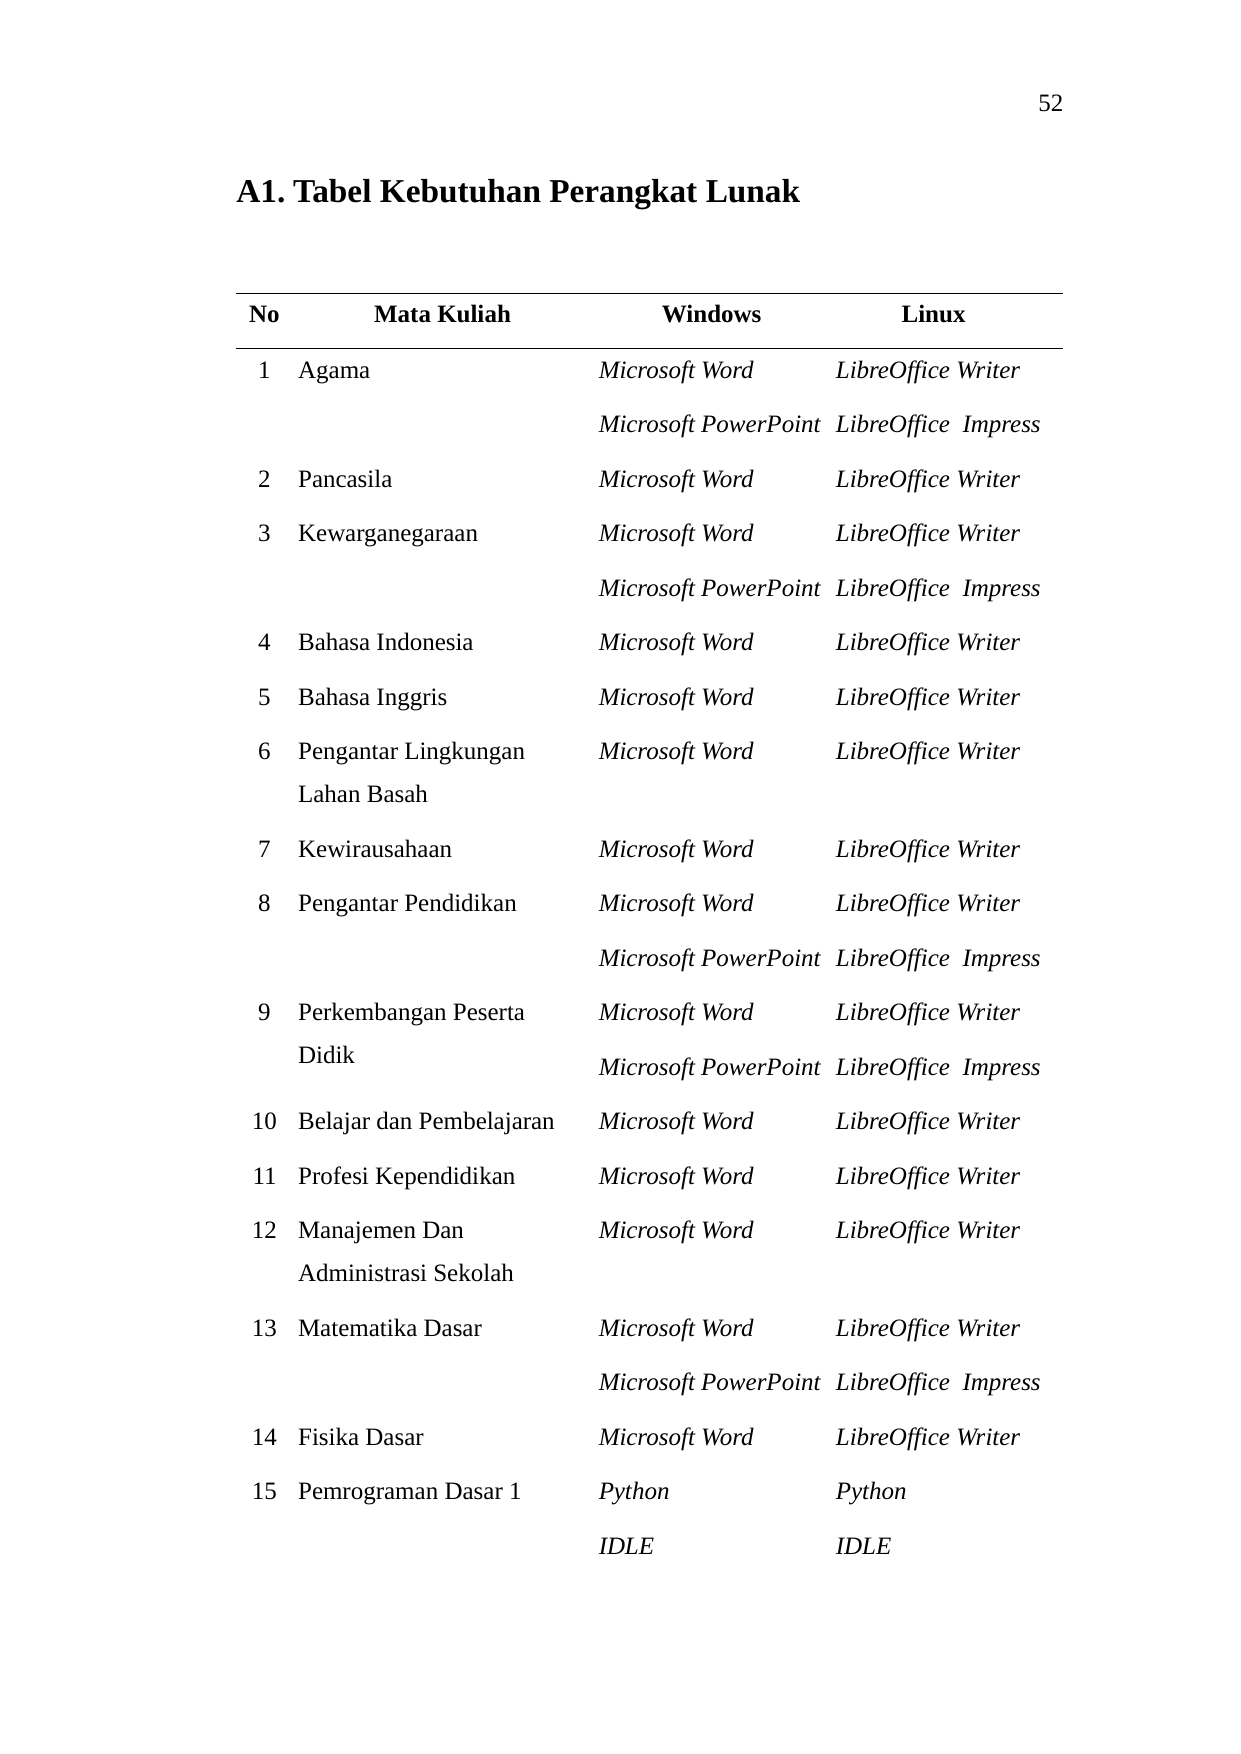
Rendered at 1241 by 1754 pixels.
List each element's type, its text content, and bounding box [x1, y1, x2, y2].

table_cell 8 [236, 883, 292, 992]
table_cell Pengantar Pendidikan [292, 883, 593, 992]
table_cell Python [830, 1471, 1063, 1525]
table_cell Microsoft PowerPoint [593, 1046, 830, 1101]
table_cell Microsoft Word [593, 513, 830, 567]
table_cell Matematika Dasar [292, 1307, 593, 1416]
table_cell Microsoft Word [593, 1155, 830, 1210]
table_cell 7 [236, 828, 292, 883]
table_cell Perkembangan Peserta Didik [292, 992, 593, 1101]
table_cell LibreOffice Impress [830, 1046, 1063, 1101]
table_cell Profesi Kependidikan [292, 1155, 593, 1210]
table_cell LibreOffice Writer [830, 349, 1063, 404]
table_cell LibreOffice Writer [830, 458, 1063, 513]
table_cell 14 [236, 1416, 292, 1471]
table_cell LibreOffice Writer [830, 883, 1063, 937]
table_cell Microsoft Word [593, 1416, 830, 1471]
table_cell LibreOffice Writer [830, 1210, 1063, 1307]
table_cell Pengantar Lingkungan Lahan Basah [292, 731, 593, 828]
table_cell LibreOffice Writer [830, 731, 1063, 828]
table_cell LibreOffice Impress [830, 567, 1063, 622]
table_cell IDLE [593, 1525, 830, 1565]
table_cell 4 [236, 622, 292, 676]
table_cell 5 [236, 676, 292, 731]
table_cell LibreOffice Writer [830, 1155, 1063, 1210]
table_cell LibreOffice Impress [830, 937, 1063, 992]
table_cell LibreOffice Writer [830, 1101, 1063, 1155]
table_cell Microsoft PowerPoint [593, 404, 830, 458]
table_cell 9 [236, 992, 292, 1101]
table_cell 2 [236, 458, 292, 513]
table_cell IDLE [830, 1525, 1063, 1565]
table_cell Kewarganegaraan [292, 513, 593, 622]
table_cell LibreOffice Writer [830, 992, 1063, 1046]
table_cell Microsoft Word [593, 458, 830, 513]
table_cell Microsoft Word [593, 883, 830, 937]
table_cell 1 [236, 349, 292, 458]
table_cell LibreOffice Writer [830, 828, 1063, 883]
table_cell 10 [236, 1101, 292, 1155]
table_cell Microsoft Word [593, 1307, 830, 1362]
table_header No [236, 294, 292, 348]
table_cell Microsoft Word [593, 349, 830, 404]
table_cell Microsoft Word [593, 828, 830, 883]
table_cell Bahasa Indonesia [292, 622, 593, 676]
table_cell Microsoft PowerPoint [593, 1362, 830, 1416]
table_cell Microsoft Word [593, 1210, 830, 1307]
table_cell LibreOffice Writer [830, 1307, 1063, 1362]
table_cell LibreOffice Writer [830, 676, 1063, 731]
table_cell Python [593, 1471, 830, 1525]
table_cell 15 [236, 1471, 292, 1565]
table_cell 3 [236, 513, 292, 622]
table_cell Microsoft Word [593, 992, 830, 1046]
table_cell LibreOffice Impress [830, 1362, 1063, 1416]
table_cell Microsoft Word [593, 731, 830, 828]
table_header Linux [830, 294, 1063, 348]
subtitle A1. Tabel Kebutuhan Perangkat Lunak [236, 172, 1063, 210]
table_cell Microsoft Word [593, 1101, 830, 1155]
table_cell Agama [292, 349, 593, 458]
table_cell LibreOffice Writer [830, 622, 1063, 676]
table_cell LibreOffice Writer [830, 1416, 1063, 1471]
table_cell Microsoft Word [593, 676, 830, 731]
table_cell Bahasa Inggris [292, 676, 593, 731]
table_cell Kewirausahaan [292, 828, 593, 883]
table_cell 6 [236, 731, 292, 828]
table_cell Pancasila [292, 458, 593, 513]
table_cell Manajemen Dan Administrasi Sekolah [292, 1210, 593, 1307]
table_cell LibreOffice Impress [830, 404, 1063, 458]
table_header Windows [593, 294, 830, 348]
table_cell Microsoft PowerPoint [593, 937, 830, 992]
table_cell Pemrograman Dasar 1 [292, 1471, 593, 1565]
table_cell Fisika Dasar [292, 1416, 593, 1471]
table_cell 13 [236, 1307, 292, 1416]
table_header Mata Kuliah [292, 294, 593, 348]
table_cell Belajar dan Pembelajaran [292, 1101, 593, 1155]
table_cell Microsoft Word [593, 622, 830, 676]
table_cell 12 [236, 1210, 292, 1307]
table_cell 11 [236, 1155, 292, 1210]
table_cell LibreOffice Writer [830, 513, 1063, 567]
table_cell Microsoft PowerPoint [593, 567, 830, 622]
